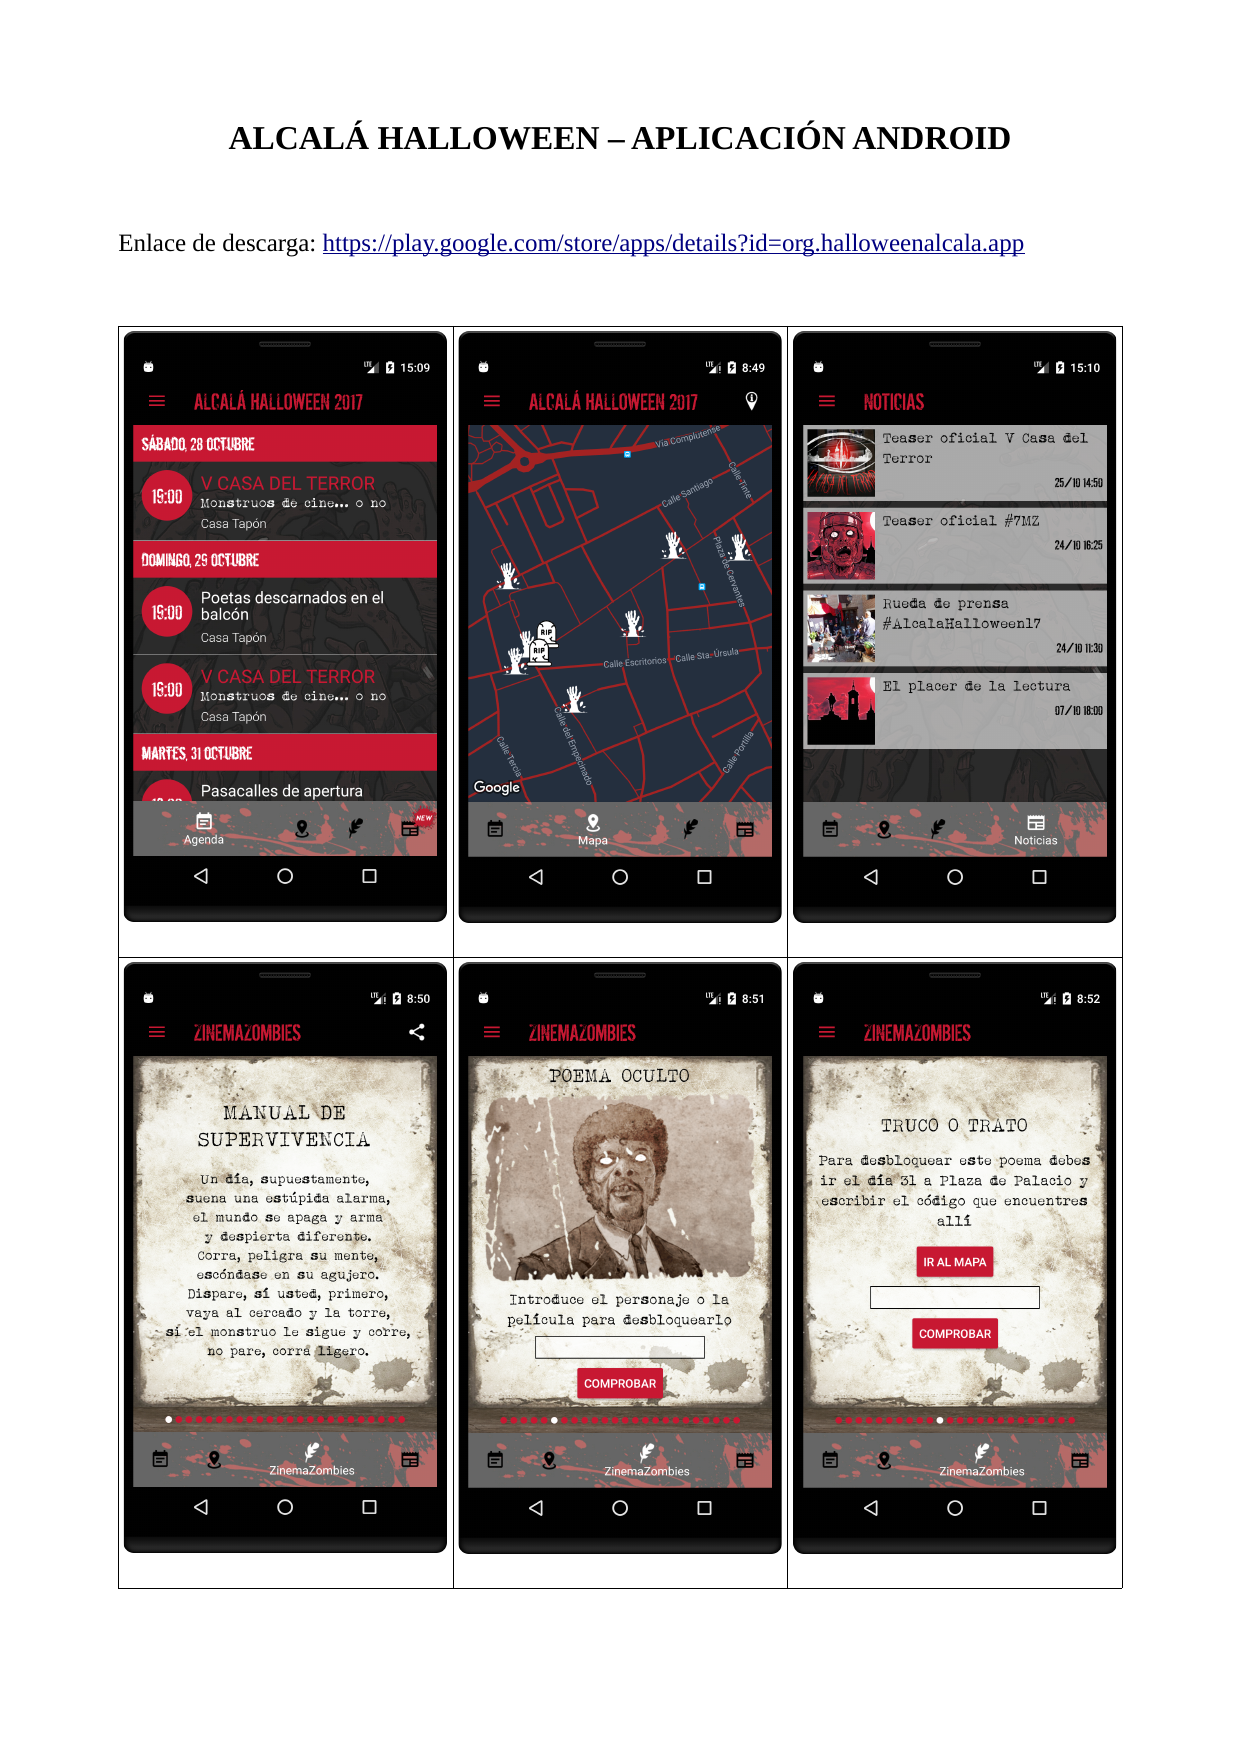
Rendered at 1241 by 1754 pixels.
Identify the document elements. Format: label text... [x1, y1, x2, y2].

picture [458, 331, 782, 923]
picture [458, 962, 782, 1554]
table_cell [454, 958, 787, 1588]
table_header [454, 327, 787, 957]
picture [123, 331, 447, 922]
picture [793, 331, 1117, 923]
table_header [788, 327, 1122, 957]
text ALCALÁ HALLOWEEN – APLICACIÓN ANDROID [118, 118, 1122, 156]
text Enlace de descarga: https://play.google.com/store/apps/details?id=org.halloweenalcala.app [118, 228, 1122, 256]
table_header [119, 327, 453, 957]
table_cell [788, 958, 1122, 1588]
picture [123, 962, 447, 1553]
table_cell [119, 958, 453, 1588]
picture [793, 962, 1117, 1554]
